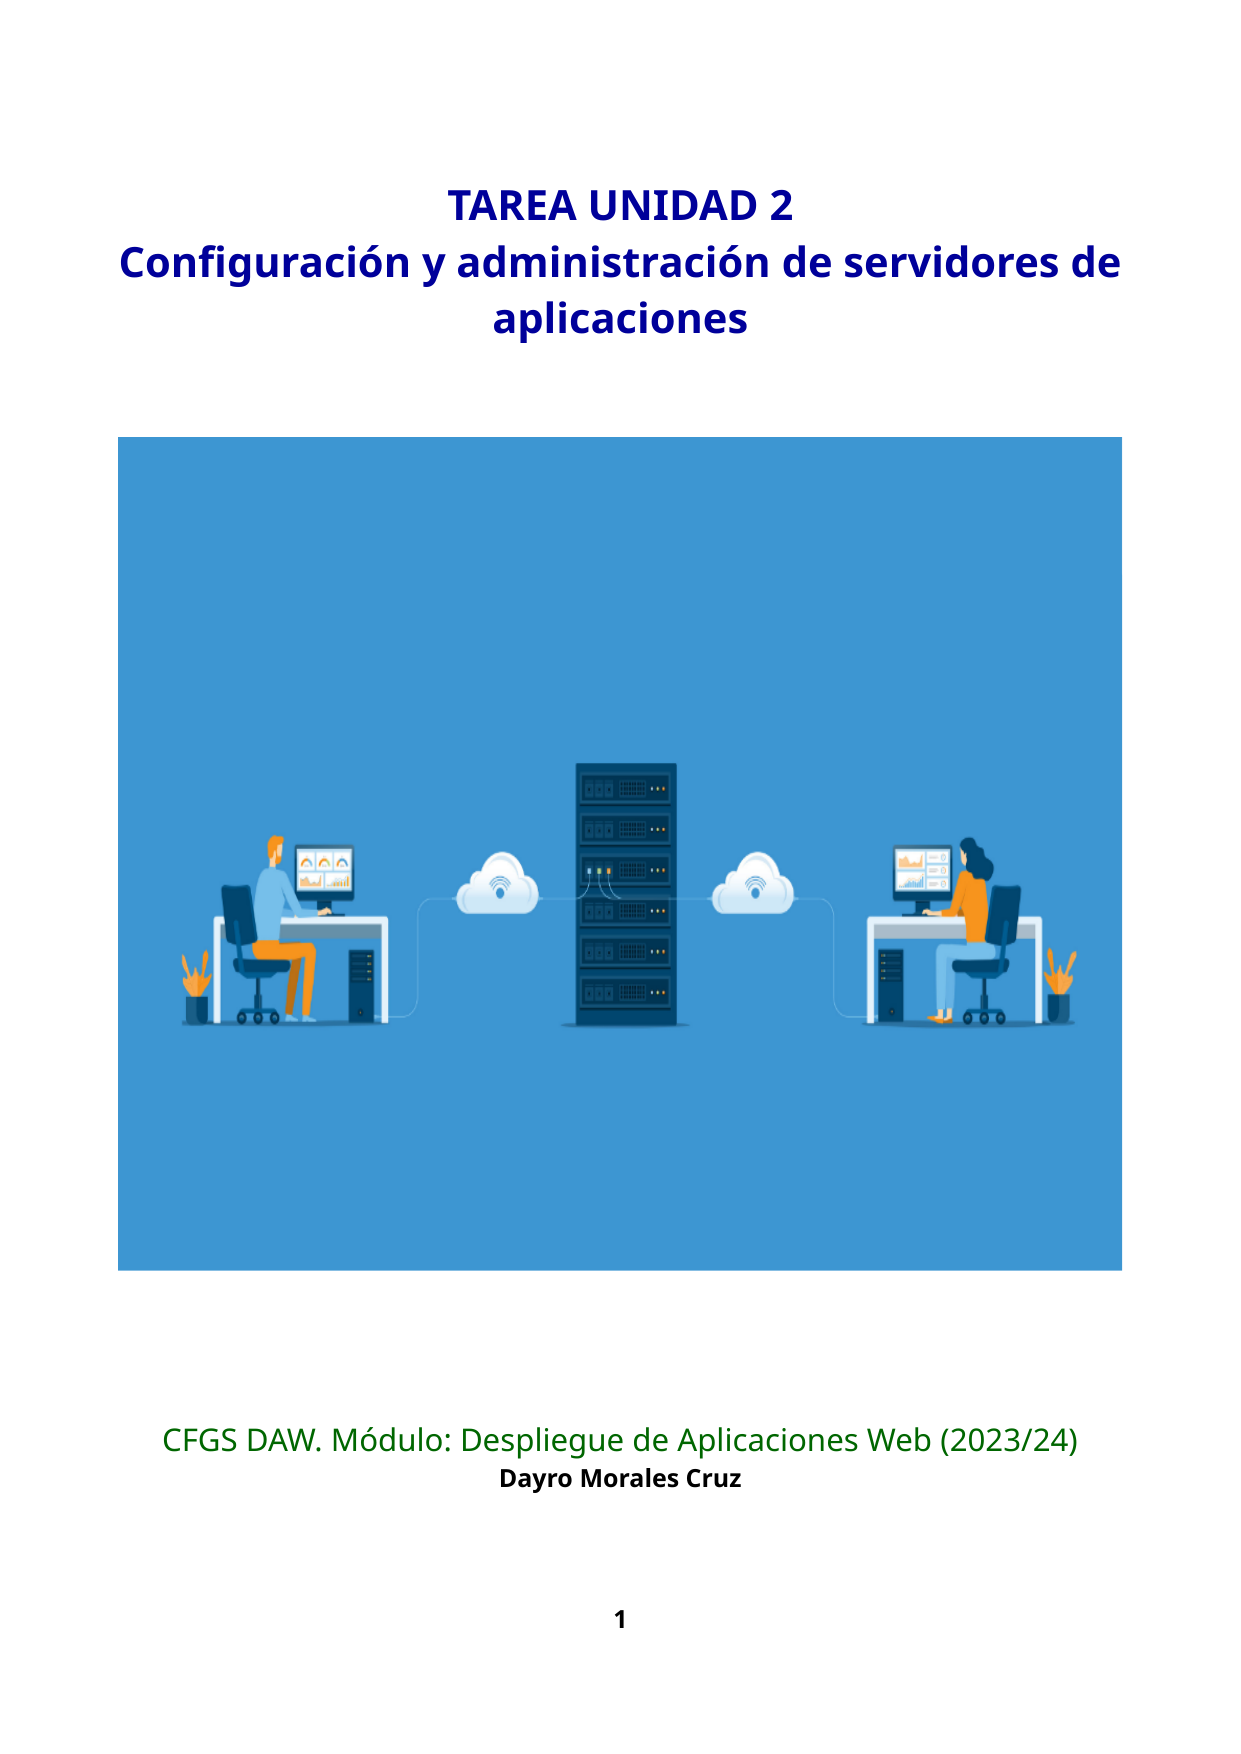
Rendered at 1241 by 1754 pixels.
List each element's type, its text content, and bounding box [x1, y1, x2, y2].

text CFGS DAW. Módulo: Despliegue de Aplicaciones Web (2023/24) [118, 1418, 1122, 1461]
picture [118, 437, 1123, 1275]
text Configuración y administración de servidores de aplicaciones [118, 232, 1122, 346]
text TAREA UNIDAD 2 [118, 176, 1122, 232]
text Dayro Morales Cruz [118, 1461, 1122, 1495]
